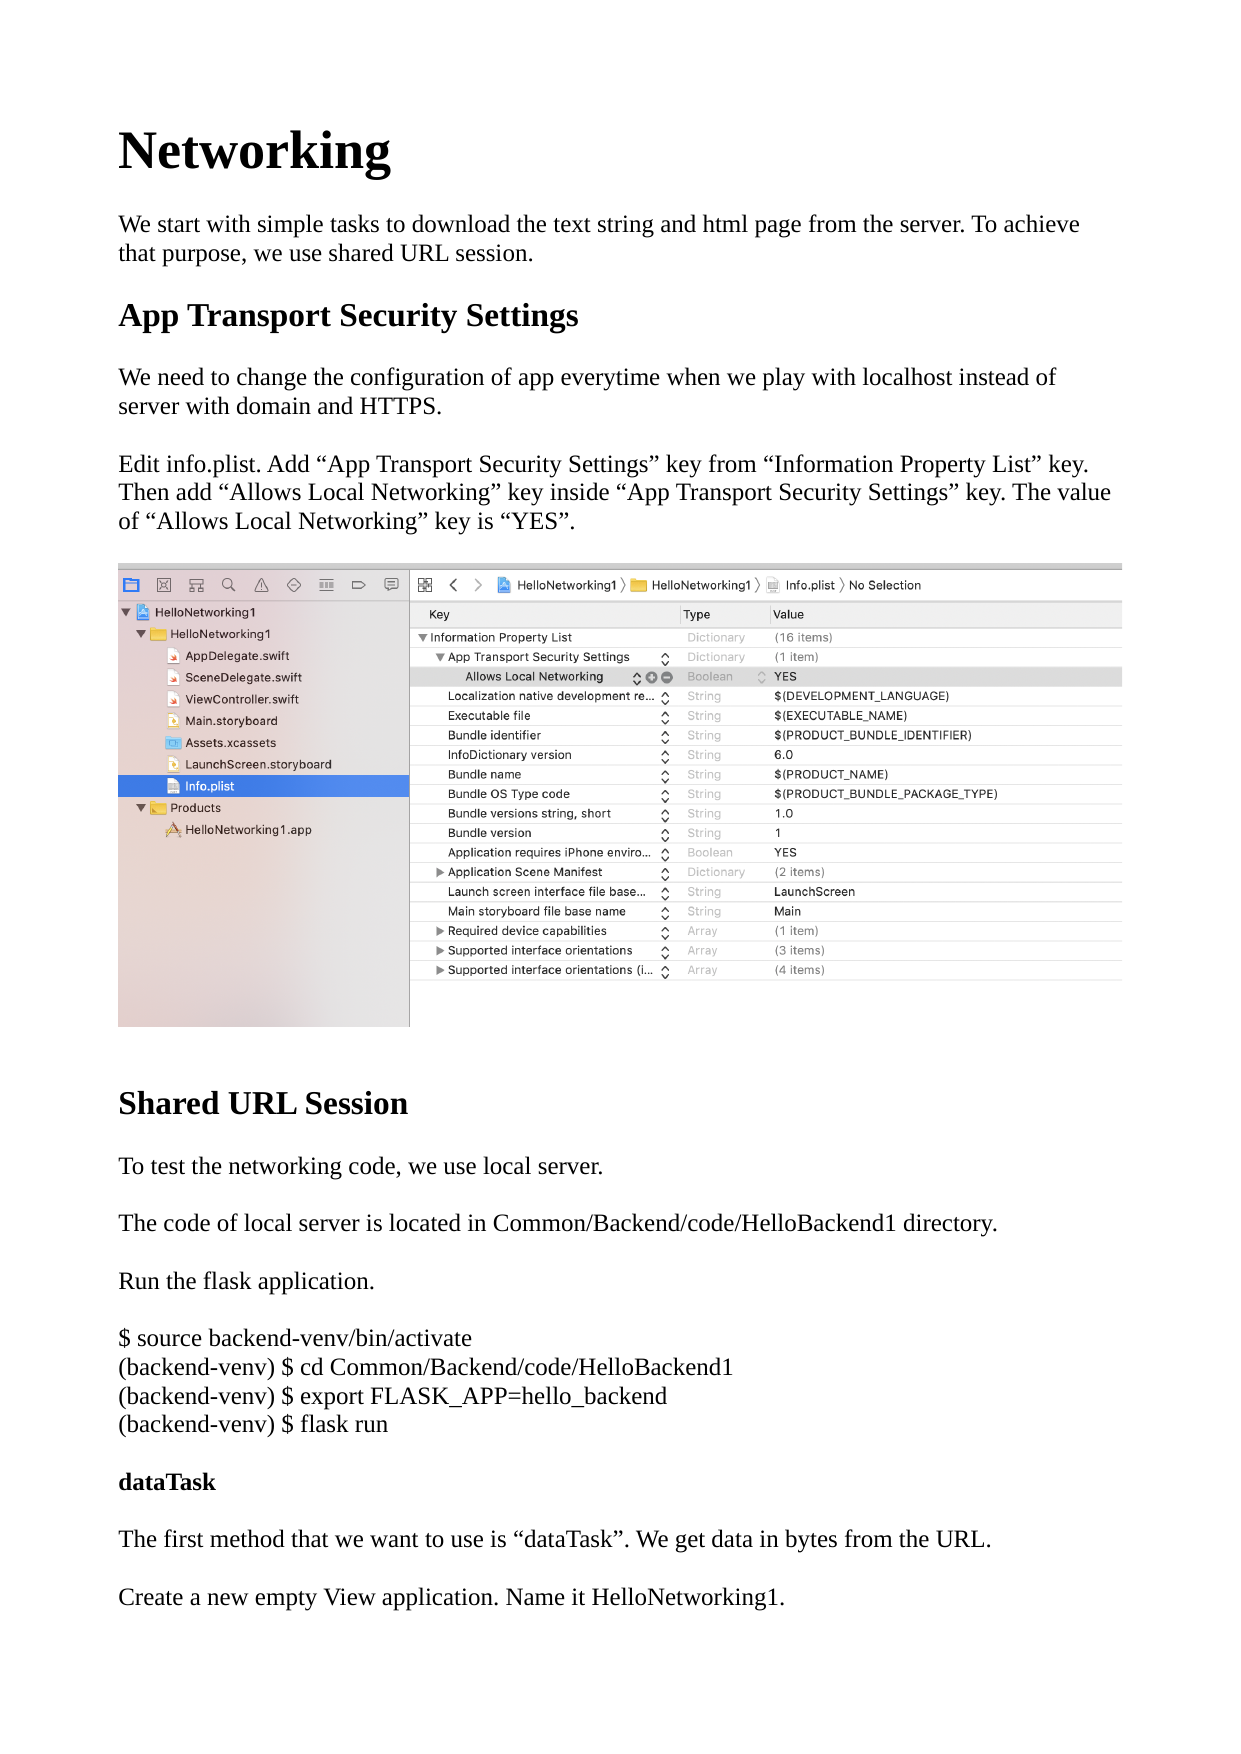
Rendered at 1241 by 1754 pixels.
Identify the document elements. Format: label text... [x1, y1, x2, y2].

text Shared URL Session [118, 1084, 1122, 1122]
text We start with simple tasks to download the text string and html page from the server. To achieve that purpose, we use shared URL session. [118, 209, 1122, 267]
text Run the flask application. [118, 1266, 1122, 1294]
text (backend-venv) $ cd Common/Backend/code/HelloBackend1 [118, 1352, 1122, 1381]
text Networking [118, 118, 1122, 180]
text (backend-venv) $ flask run [118, 1409, 1122, 1438]
text $ source backend-venv/bin/activate [118, 1323, 1122, 1352]
text To test the networking code, we use local server. [118, 1151, 1122, 1179]
text dataTask [118, 1467, 1122, 1496]
picture [118, 563, 1123, 1027]
text Create a new empty View application. Name it HelloNetworking1. [118, 1582, 1122, 1611]
text Edit info.plist. Add “App Transport Security Settings” key from “Information Property List” key. Then add “Allows Local Networking” key inside “App Transport Security Settings” key. The value of “Allows Local Networking” key is “YES”. [118, 449, 1122, 535]
text (backend-venv) $ export FLASK_APP=hello_backend [118, 1381, 1122, 1409]
text App Transport Security Settings [118, 295, 1122, 334]
text The first method that we want to use is “dataTask”. We get data in bytes from the URL. [118, 1524, 1122, 1553]
text The code of local server is located in Common/Backend/code/HelloBackend1 directory. [118, 1208, 1122, 1237]
text We need to change the configuration of app everytime when we play with localhost instead of server with domain and HTTPS. [118, 362, 1122, 420]
